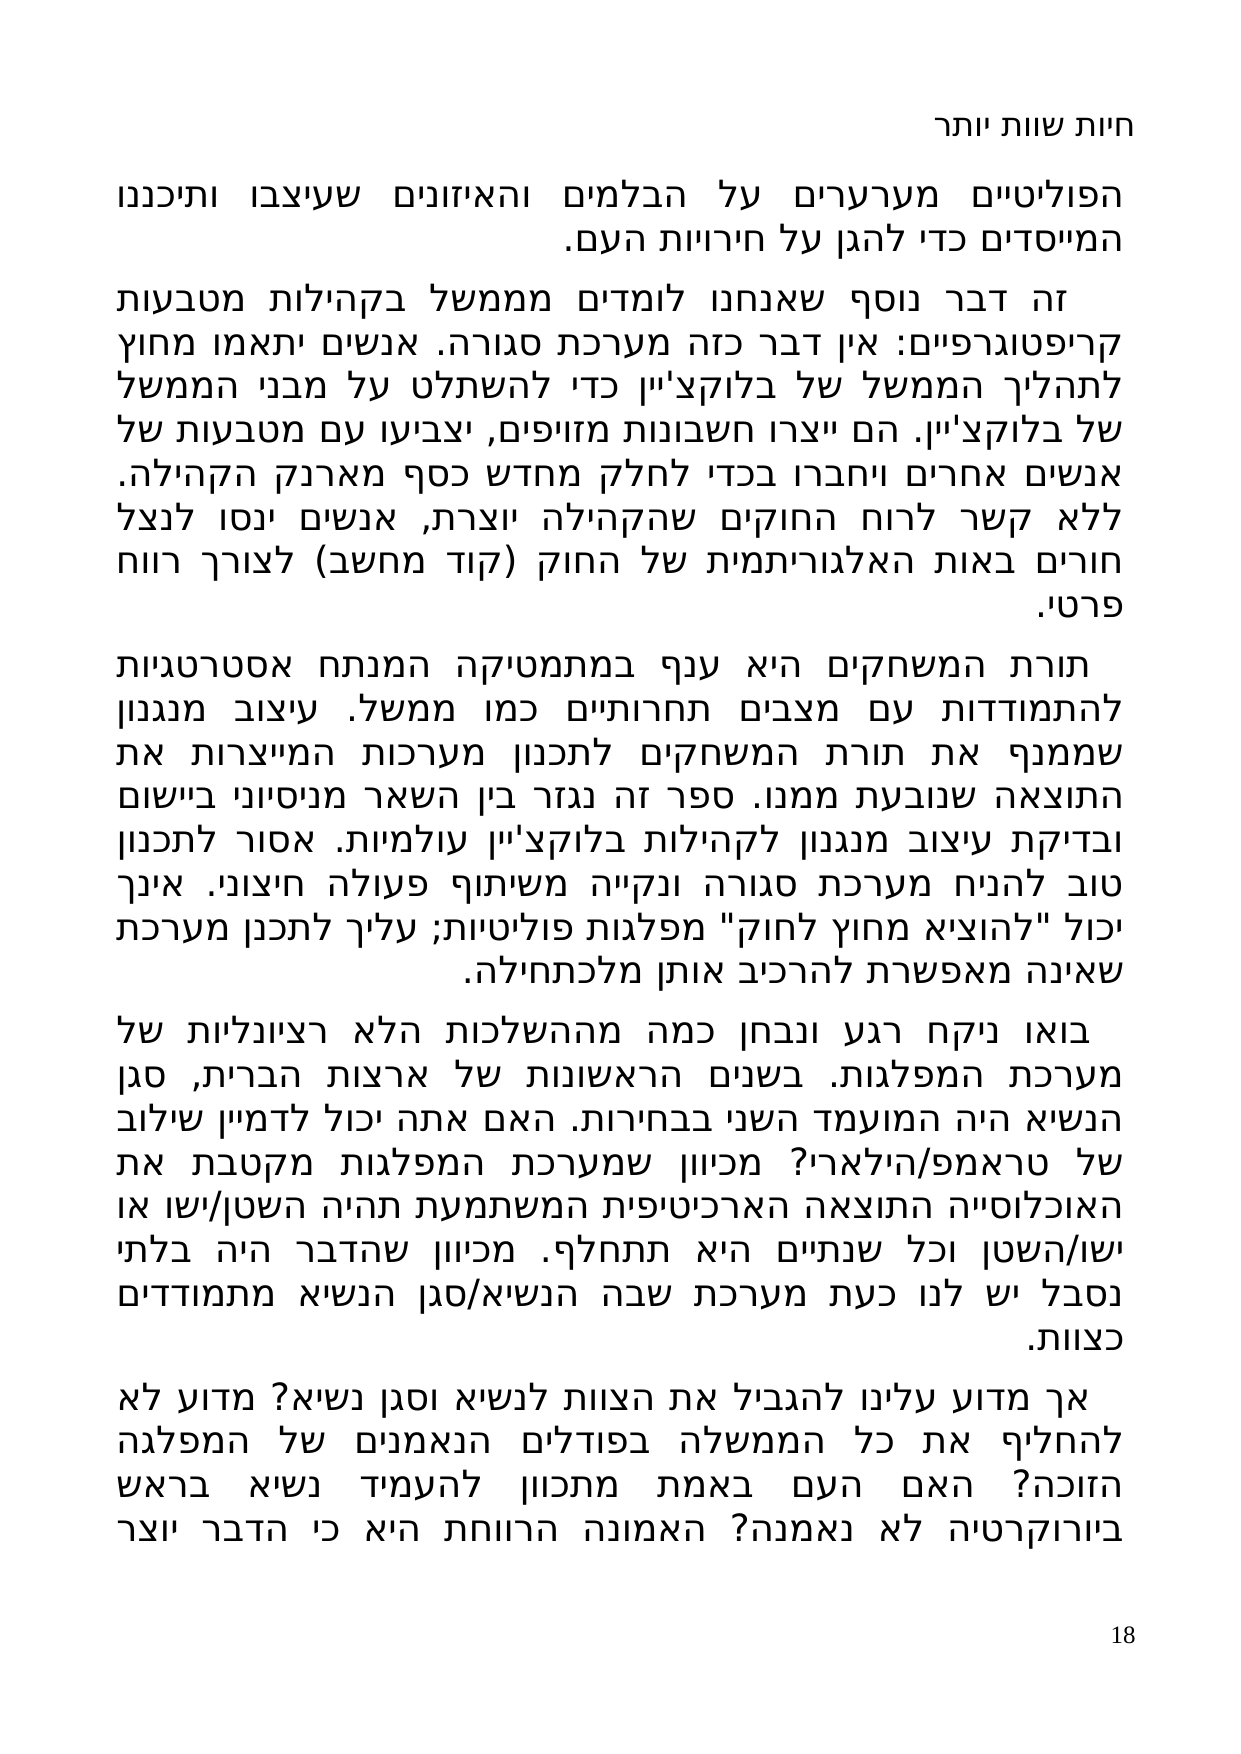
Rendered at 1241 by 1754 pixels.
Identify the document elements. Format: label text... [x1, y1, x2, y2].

text תורת המשחקים היא ענף במתמטיקה המנתח אסטרטגיות להתמודדות עם מצבים תחרותיים כמו ממשל. עיצוב מנגנון שממנף את תורת המשחקים לתכנון מערכות המייצרות את התוצאה שנובעת ממנו. ספר זה נגזר בין השאר מניסיוני ביישום ובדיקת עיצוב מנגנון לקהילות בלוקצ'יין עולמיות. אסור לתכנון טוב להניח מערכת סגורה ונקייה משיתוף פעולה חיצוני. אינך יכול "להוציא מחוץ לחוק" מפלגות פוליטיות; עליך לתכנן מערכת שאינה מאפשרת להרכיב אותן מלכתחילה. [116, 642, 1124, 992]
text הפוליטיים מערערים על הבלמים והאיזונים שעיצבו ותיכננו המייסדים כדי להגן על חירויות העם. [116, 172, 1124, 260]
text זה דבר נוסף שאנחנו לומדים מממשל בקהילות מטבעות קריפטוגרפיים: אין דבר כזה מערכת סגורה. אנשים יתאמו מחוץ לתהליך הממשל של בלוקצ'יין כדי להשתלט על מבני הממשל של בלוקצ'יין. הם ייצרו חשבונות מזויפים, יצביעו עם מטבעות של אנשים אחרים ויחברו בכדי לחלק מחדש כסף מארנק הקהילה. ללא קשר לרוח החוקים שהקהילה יוצרת, אנשים ינסו לנצל חורים באות האלגוריתמית של החוק (קוד מחשב) לצורך רווח פרטי. [116, 276, 1124, 626]
text בואו ניקח רגע ונבחן כמה מההשלכות הלא רציונליות של מערכת המפלגות. בשנים הראשונות של ארצות הברית, סגן הנשיא היה המועמד השני בבחירות. האם אתה יכול לדמיין שילוב של טראמפ/הילארי? מכיוון שמערכת המפלגות מקטבת את האוכלוסייה התוצאה הארכיטיפית המשתמעת תהיה השטן/ישו או ישו/השטן וכל שנתיים היא תתחלף. מכיוון שהדבר היה בלתי נסבל יש לנו כעת מערכת שבה הנשיא/סגן הנשיא מתמודדים כצוות. [116, 1009, 1124, 1359]
text אך מדוע עלינו להגביל את הצוות לנשיא וסגן נשיא? מדוע לא להחליף את כל הממשלה בפודלים הנאמנים של המפלגה הזוכה? האם העם באמת מתכוון להעמיד נשיא בראש ביורוקרטיה לא נאמנה? האמונה הרווחת היא כי הדבר יוצר [116, 1375, 1124, 1550]
